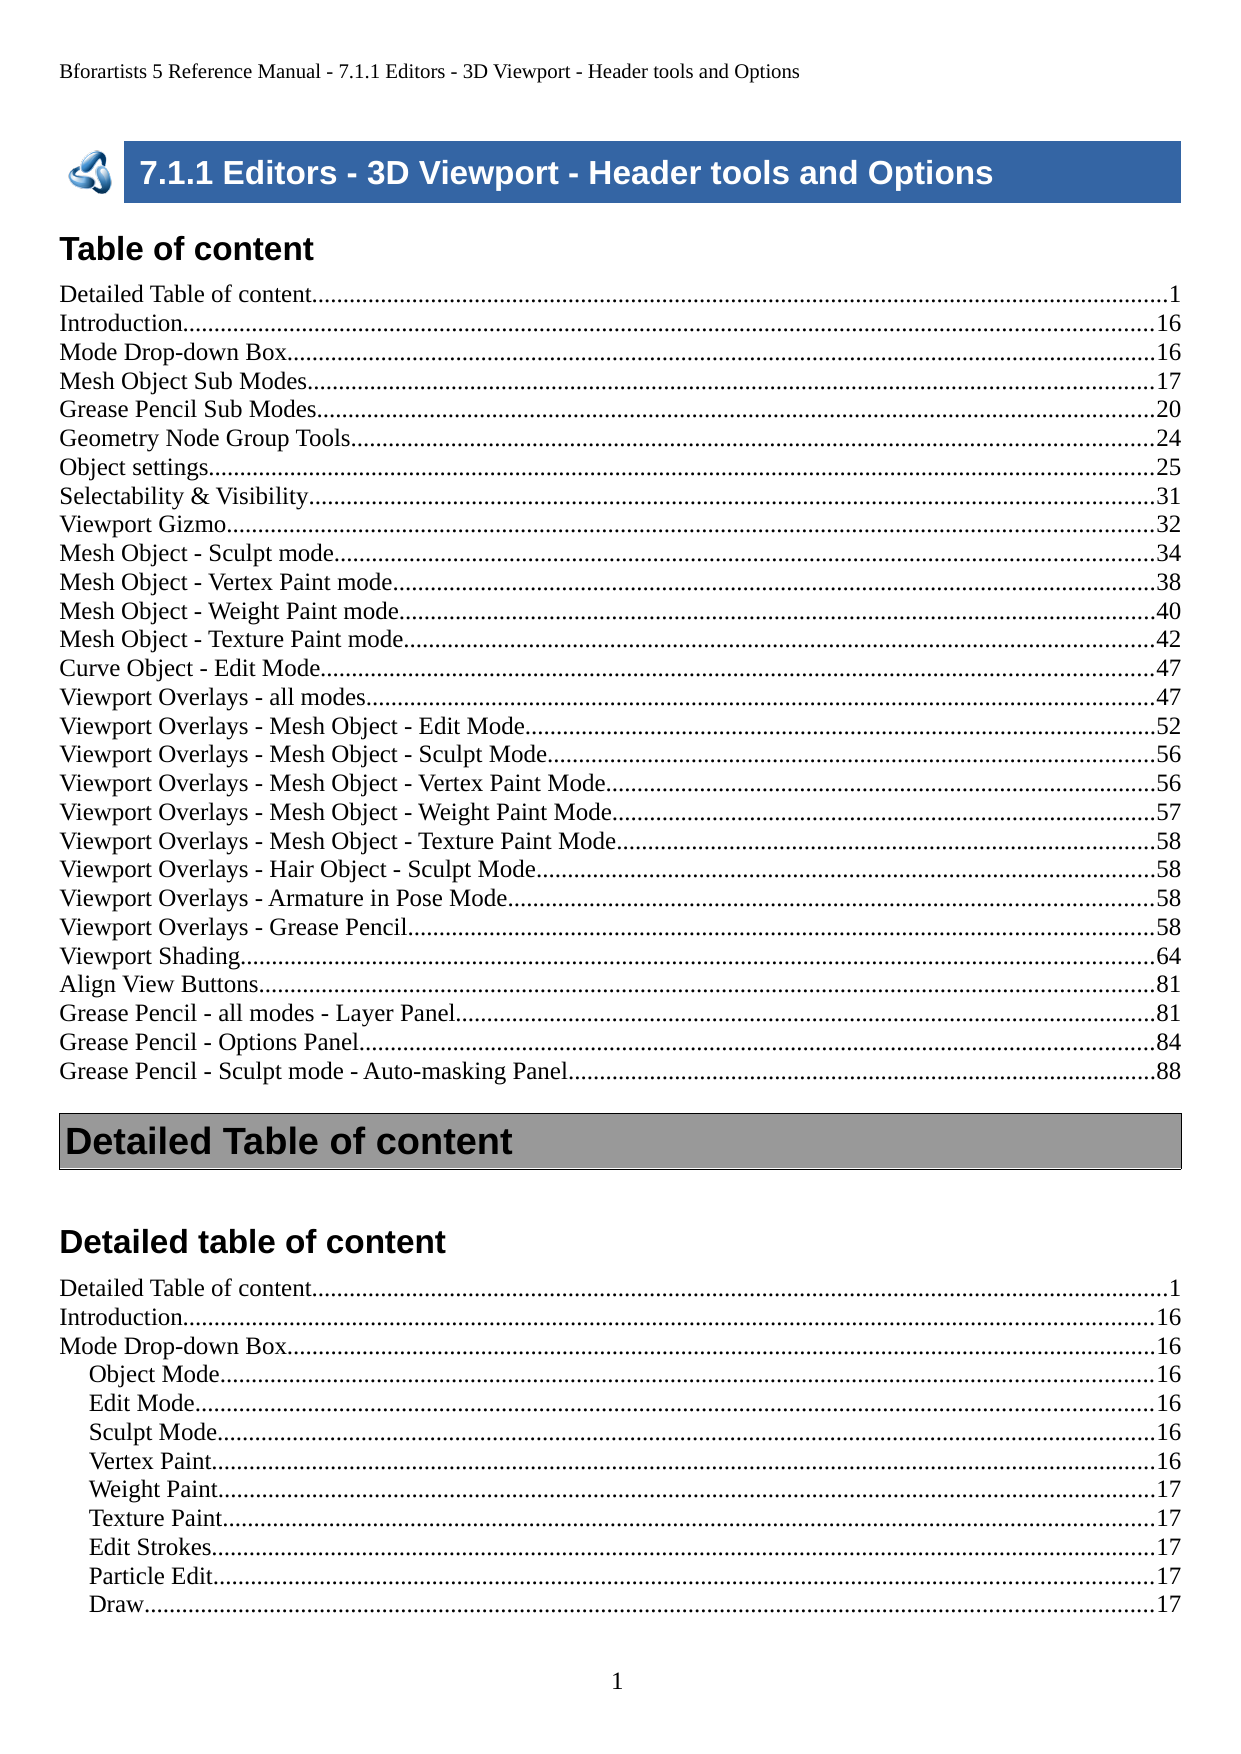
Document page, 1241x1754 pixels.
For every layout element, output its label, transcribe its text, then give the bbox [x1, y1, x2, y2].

text Viewport Overlays - Mesh Object - Edit Mode 52 [59, 711, 1181, 739]
text Grease Pencil Sub Modes 20 [59, 394, 1181, 423]
table_header Detailed Table of content [60, 1114, 1181, 1168]
text Edit Strokes 17 [88, 1532, 1181, 1561]
text Viewport Overlays - Mesh Object - Texture Paint Mode 58 [59, 826, 1181, 854]
text Viewport Overlays - Mesh Object - Weight Paint Mode 57 [59, 797, 1181, 826]
text Viewport Overlays - all modes 47 [59, 682, 1181, 711]
table_header 7.1.1 Editors - 3D Viewport - Header tools and Options [124, 141, 1181, 203]
text Grease Pencil - Options Panel 84 [59, 1027, 1181, 1056]
text Curve Object - Edit Mode 47 [59, 653, 1181, 682]
table_header [59, 141, 124, 203]
text Grease Pencil - all modes - Layer Panel 81 [59, 998, 1181, 1027]
text Align View Buttons 81 [59, 969, 1181, 998]
text Mode Drop-down Box 16 [59, 1331, 1181, 1359]
text Selectability & Visibility 31 [59, 481, 1181, 509]
text Viewport Overlays - Mesh Object - Sculpt Mode 56 [59, 739, 1181, 768]
text Viewport Overlays - Grease Pencil 58 [59, 912, 1181, 941]
text Vertex Paint 16 [88, 1446, 1181, 1474]
text Viewport Shading 64 [59, 941, 1181, 969]
text Texture Paint 17 [88, 1503, 1181, 1532]
text Object settings 25 [59, 452, 1181, 481]
text Viewport Overlays - Hair Object - Sculpt Mode 58 [59, 854, 1181, 883]
text Particle Edit 17 [88, 1561, 1181, 1589]
text Mesh Object Sub Modes 17 [59, 366, 1181, 394]
subtitle Detailed table of content [59, 1222, 1181, 1261]
text Introduction 16 [59, 308, 1181, 337]
text Viewport Gizmo 32 [59, 509, 1181, 538]
text Mesh Object - Weight Paint mode 40 [59, 596, 1181, 624]
text Viewport Overlays - Mesh Object - Vertex Paint Mode 56 [59, 768, 1181, 797]
text Object Mode 16 [88, 1359, 1181, 1388]
text Detailed Table of content 1 [59, 1273, 1181, 1302]
subtitle Table of content [59, 228, 1181, 267]
text Mesh Object - Sculpt mode 34 [59, 538, 1181, 567]
text Detailed Table of content 1 [59, 279, 1181, 308]
text Mesh Object - Texture Paint mode 42 [59, 624, 1181, 653]
text Sculpt Mode 16 [88, 1417, 1181, 1446]
text Viewport Overlays - Armature in Pose Mode 58 [59, 883, 1181, 912]
text Edit Mode 16 [88, 1388, 1181, 1417]
picture [65, 147, 114, 197]
text Introduction 16 [59, 1302, 1181, 1331]
text Geometry Node Group Tools 24 [59, 423, 1181, 452]
text Draw 17 [88, 1589, 1181, 1618]
text Mesh Object - Vertex Paint mode 38 [59, 567, 1181, 596]
text Grease Pencil - Sculpt mode - Auto-masking Panel 88 [59, 1056, 1181, 1084]
text Weight Paint 17 [88, 1474, 1181, 1503]
text Mode Drop-down Box 16 [59, 337, 1181, 366]
